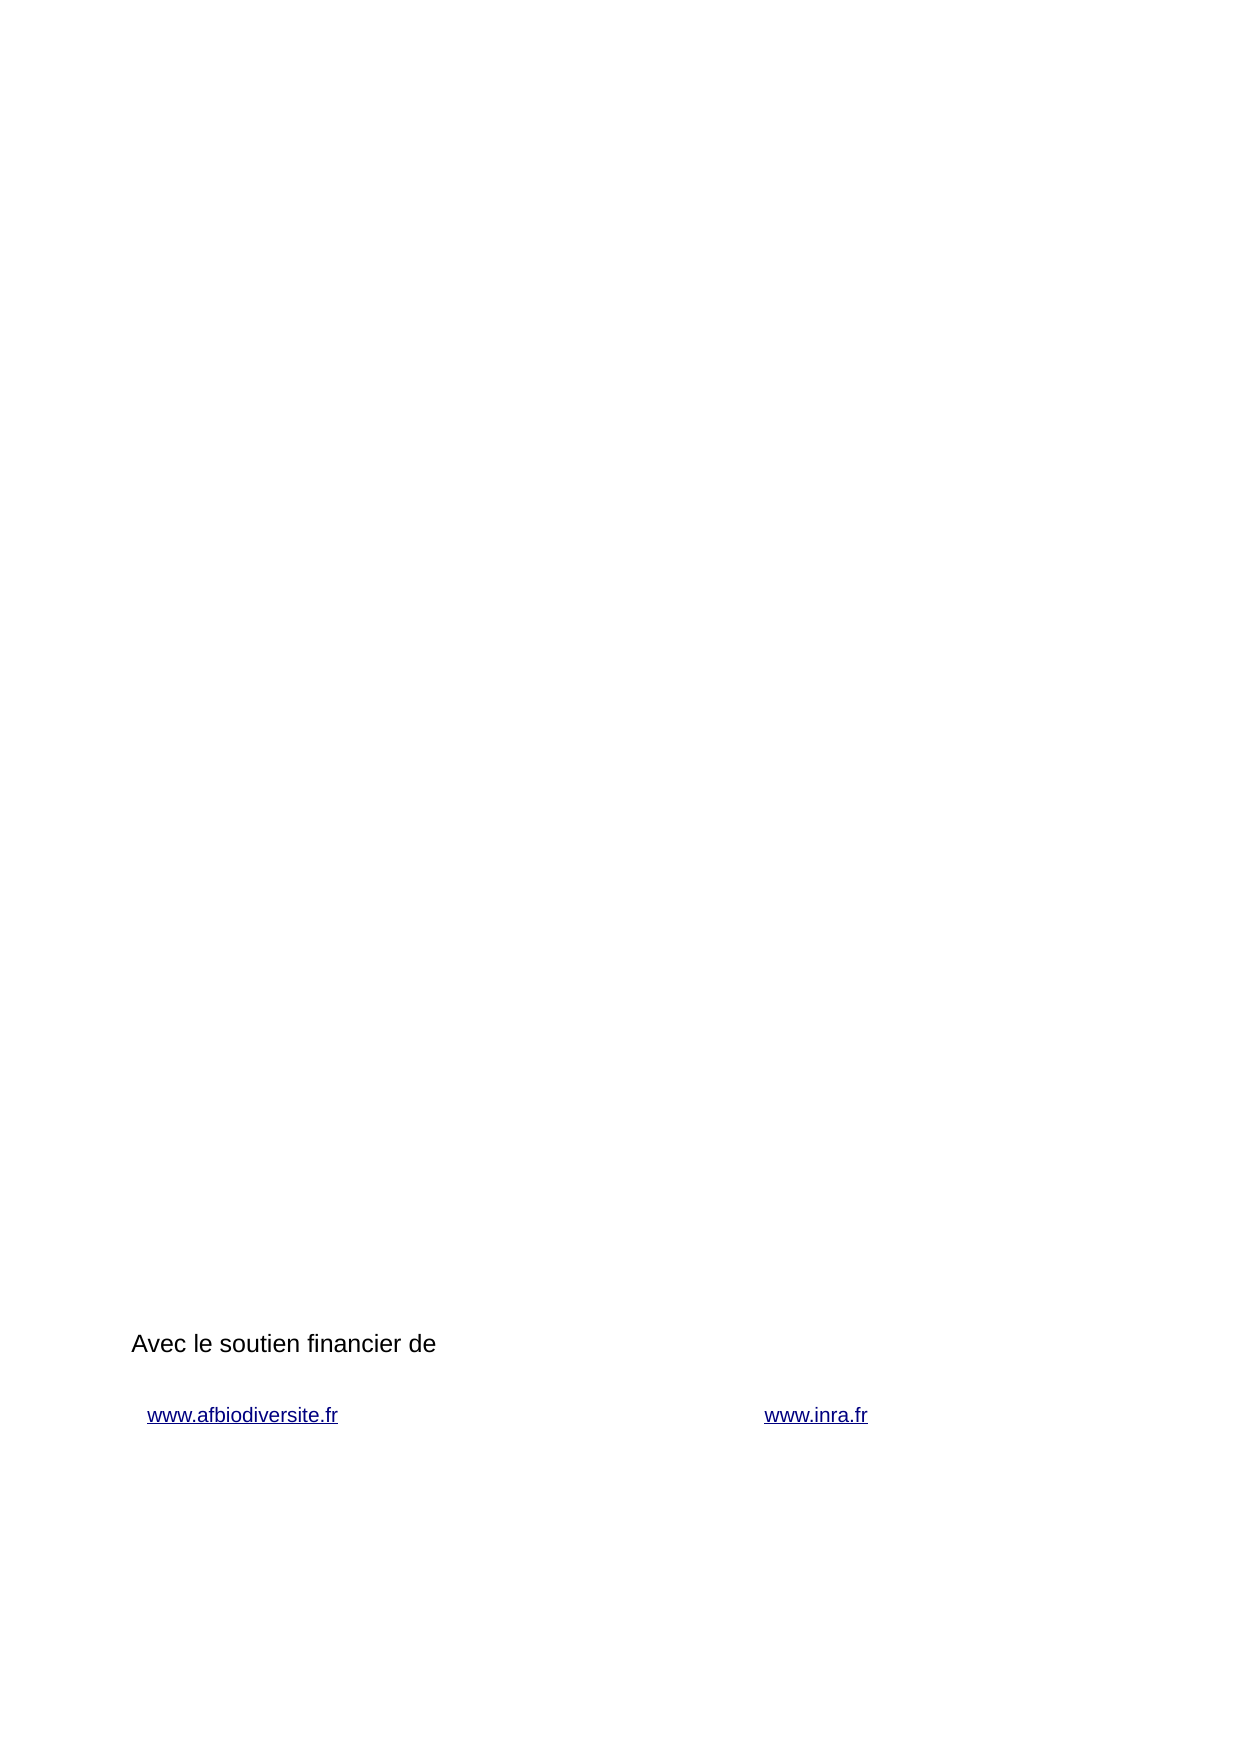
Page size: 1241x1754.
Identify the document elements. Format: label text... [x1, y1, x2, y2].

text Avec le soutien financier de [118, 1326, 1133, 1360]
table_cell www.inra.fr [753, 1396, 1063, 1433]
table_cell www.afbiodiversite.fr [107, 1396, 753, 1433]
table_header [753, 1360, 1063, 1396]
table_header [107, 1360, 753, 1396]
